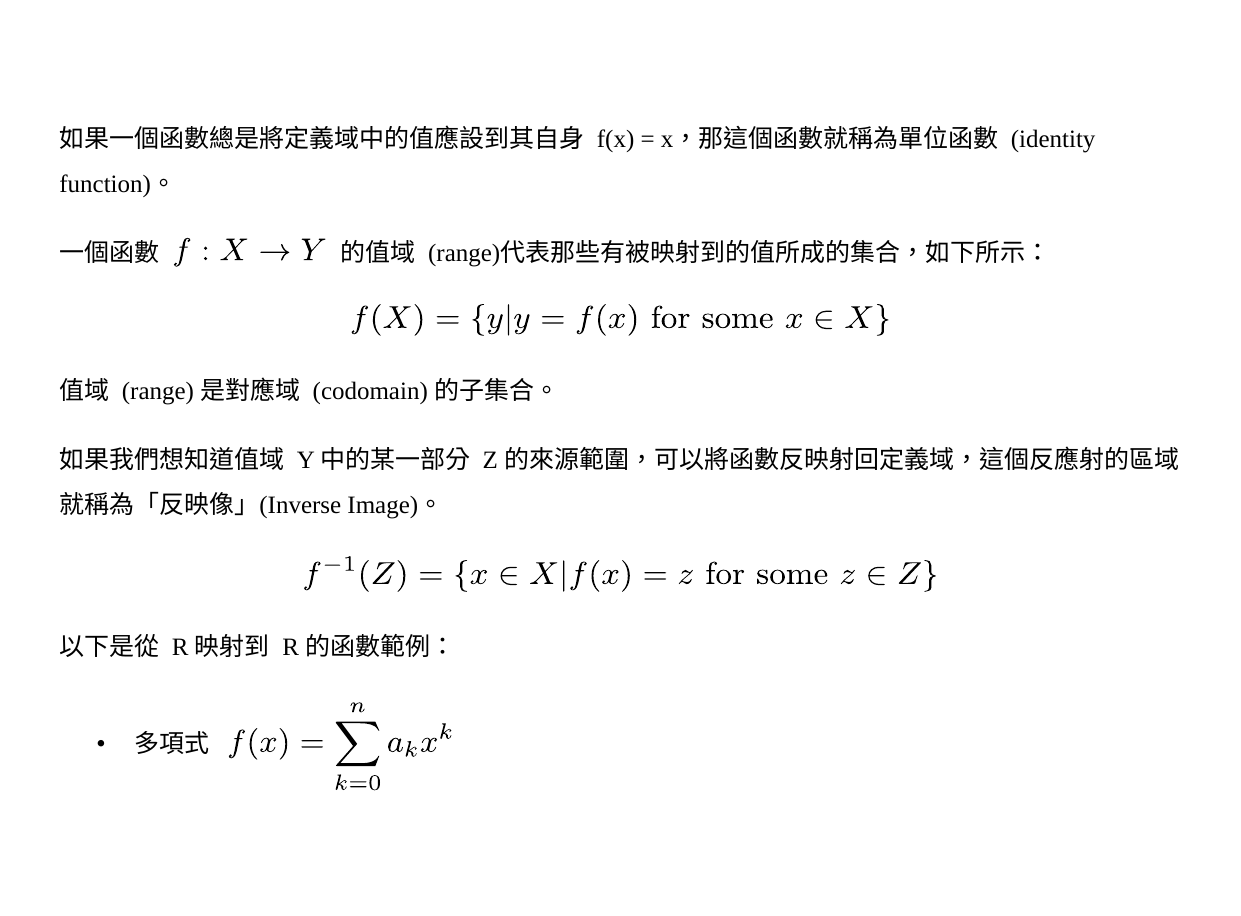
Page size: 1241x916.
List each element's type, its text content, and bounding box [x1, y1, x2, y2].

text 以下是從 R 映射到 R 的函數範例： [59, 627, 1181, 663]
text 值域 (range) 是對應域 (codomain) 的子集合。 [59, 370, 1181, 406]
text 如果一個函數總是將定義域中的值應設到其自身 f(x) = x，那這個函數就稱為單位函數 (identity function)。 [59, 118, 1181, 200]
text 如果我們想知道值域 Y 中的某一部分 Z 的來源範圍，可以將函數反映射回定義域，這個反應射的區域就稱為「反映像」(Inverse Image)。 [59, 439, 1181, 521]
list 多項式 [97, 695, 1181, 797]
text 一個函數 的值域 (range)代表那些有被映射到的值所成的集合，如下所示： [59, 233, 1181, 269]
